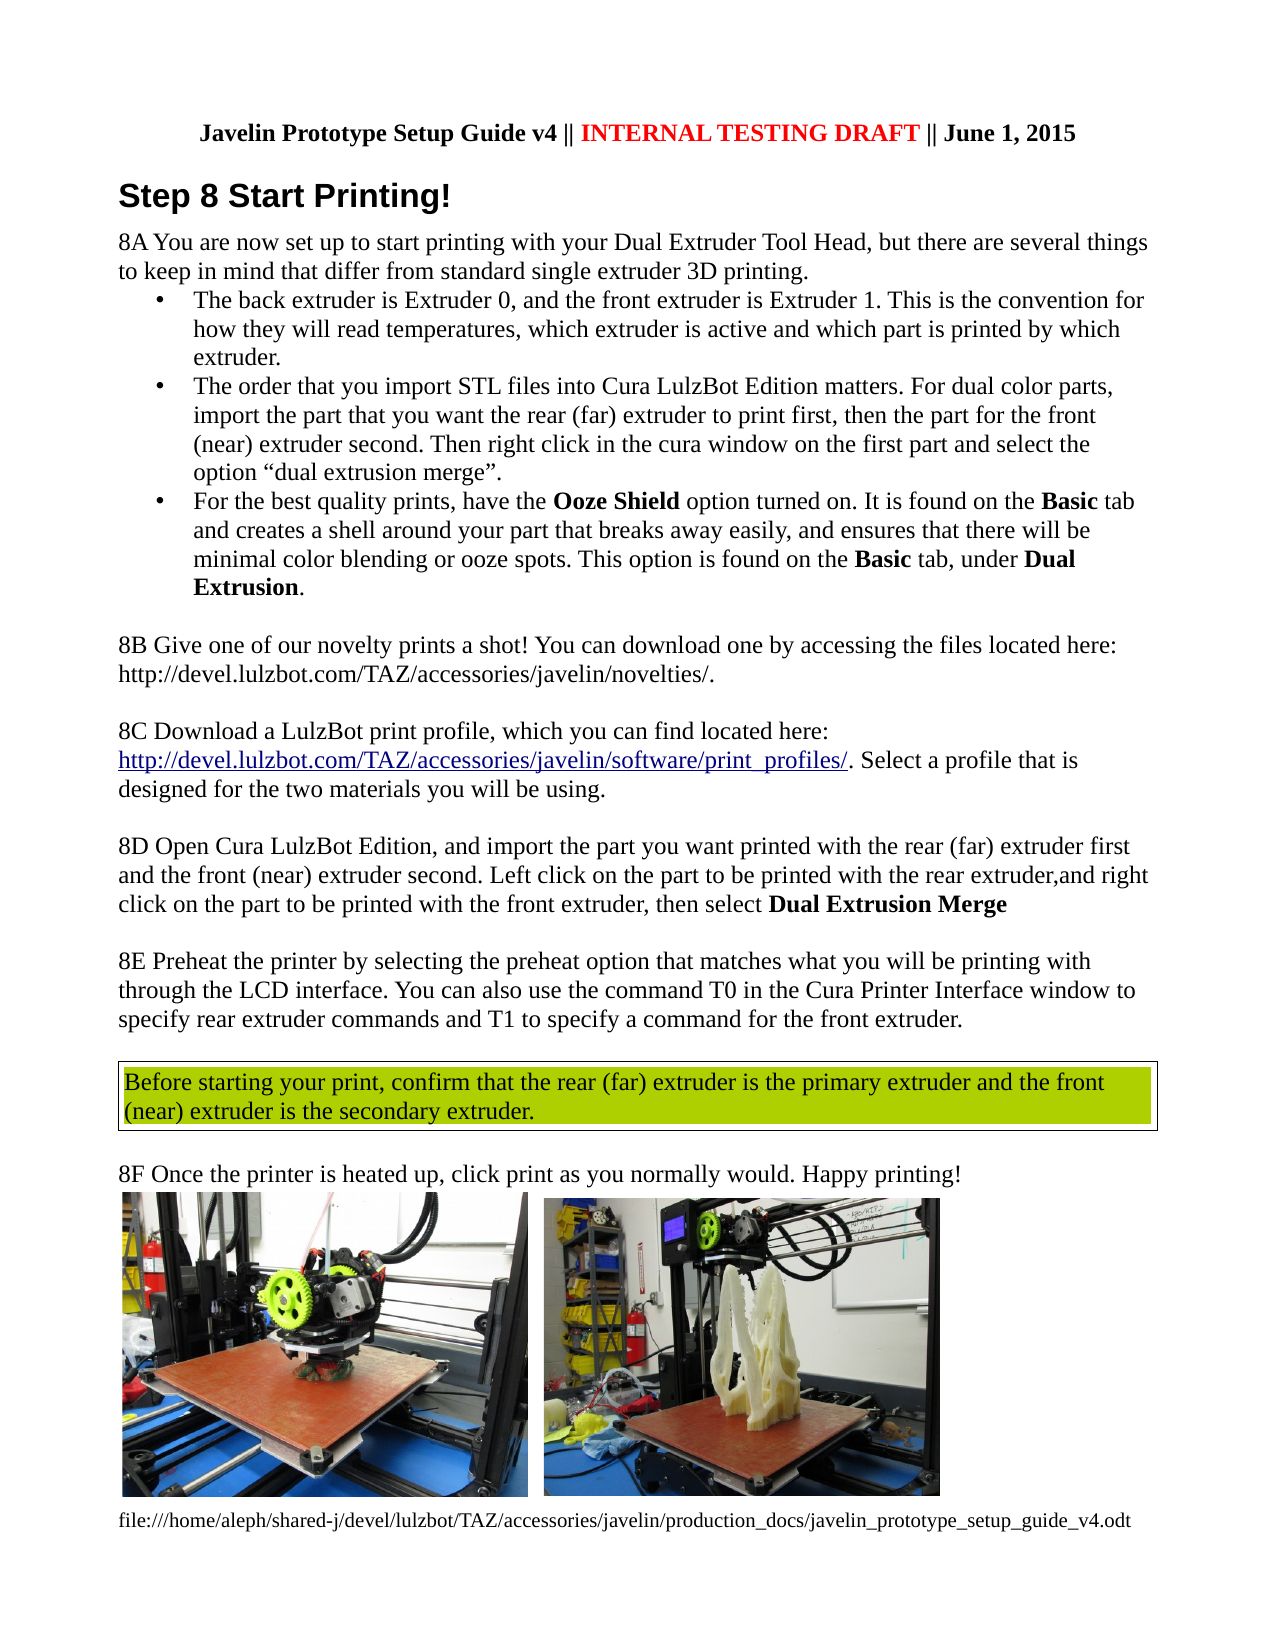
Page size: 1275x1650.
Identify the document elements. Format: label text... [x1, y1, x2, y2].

text 8C Download a LulzBot print profile, which you can find located here: http://devel.lulzbot.com/TAZ/accessories/javelin/software/print_profiles/. Select a profile that is designed for the two materials you will be using. [118, 716, 1157, 802]
list For the best quality prints, have the Ooze Shield option turned on. It is found on the Basic tab and creates a shell around your part that breaks away easily, and ensures that there will be minimal color blending or ooze spots. This option is found on the Basic tab, under Dual Extrusion. [156, 486, 1157, 601]
text 8F Once the printer is heated up, click print as you normally would. Happy printing! [118, 1159, 1157, 1188]
list The order that you import STL files into Cura LulzBot Edition matters. For dual color parts, import the part that you want the rear (far) extruder to print first, then the part for the front (near) extruder second. Then right click in the cura window on the first part and select the option “dual extrusion merge”. [156, 371, 1157, 486]
text 8E Preheat the printer by selecting the preheat option that matches what you will be printing with through the LCD interface. You can also use the command T0 in the Cura Printer Interface window to specify rear extruder commands and T1 to specify a command for the front extruder. [118, 946, 1157, 1032]
table_header Before starting your print, confirm that the rear (far) extruder is the primary extruder and the front (near) extruder is the secondary extruder. [119, 1062, 1157, 1130]
picture [122, 1192, 528, 1497]
text 8D Open Cura LulzBot Edition, and import the part you want printed with the rear (far) extruder first and the front (near) extruder second. Left click on the part to be printed with the rear extruder,and right click on the part to be printed with the front extruder, then select Dual Extrusion Merge [118, 831, 1157, 917]
subtitle Step 8 Start Printing! [118, 176, 1157, 215]
text 8B Give one of our novelty prints a shot! You can download one by accessing the files located here: http://devel.lulzbot.com/TAZ/accessories/javelin/novelties/. [118, 630, 1157, 687]
picture [543, 1198, 940, 1496]
text 8A You are now set up to start printing with your Dual Extruder Tool Head, but there are several things to keep in mind that differ from standard single extruder 3D printing. [118, 227, 1157, 285]
list The back extruder is Extruder 0, and the front extruder is Extruder 1. This is the convention for how they will read temperatures, which extruder is active and which part is printed by which extruder. [156, 285, 1157, 371]
